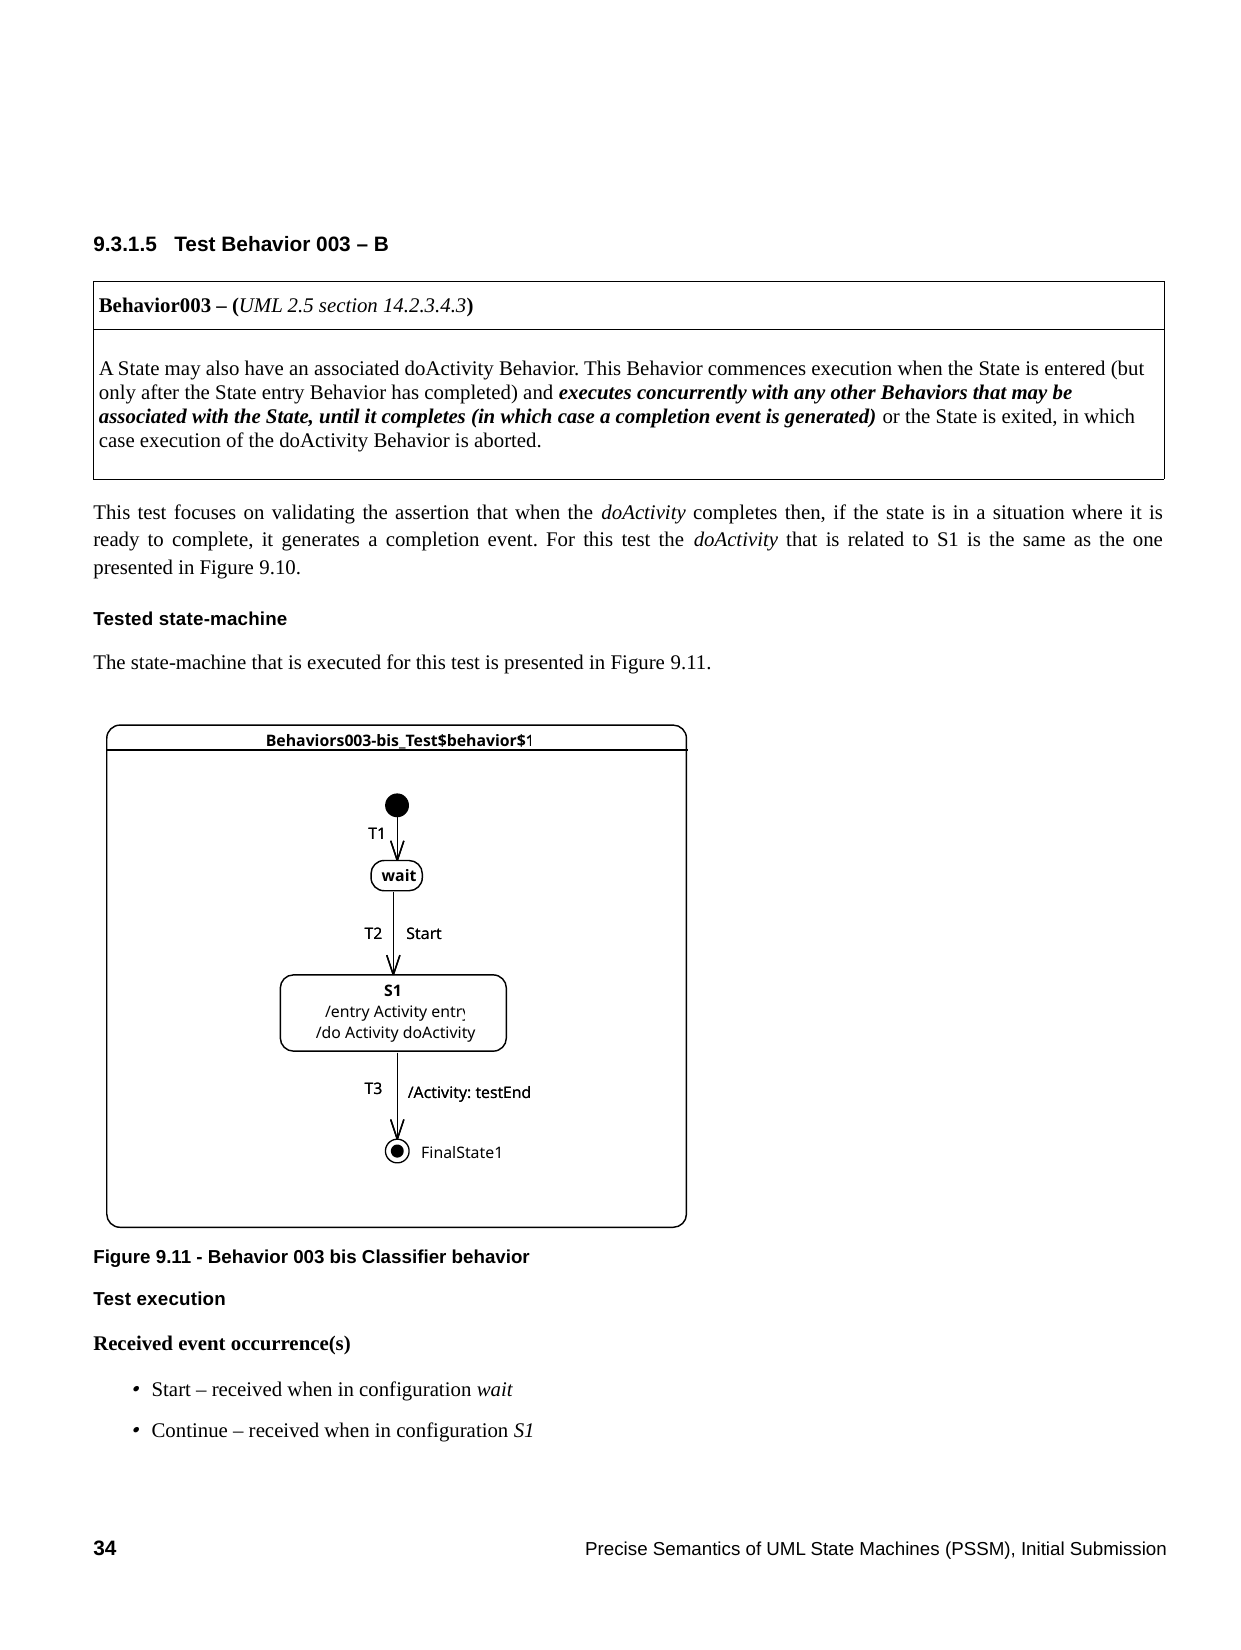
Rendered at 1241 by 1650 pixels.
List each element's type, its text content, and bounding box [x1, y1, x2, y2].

subtitle Test Behavior 003 – B [93, 231, 1164, 256]
text The state-machine that is executed for this test is presented in Figure 9.11. [93, 650, 1164, 674]
text Figure 9.11 - Behavior 003 bis Classifier behavior [93, 711, 702, 1267]
list Start – received when in configuration wait [131, 1376, 1164, 1401]
text This test focuses on validating the assertion that when the doActivity completes then, if the state is in a situation where it is ready to complete, it generates a completion event. For this test the doActivity that is related to S1 is the same as the one presented in Figure 9.10. [93, 500, 1164, 579]
text Received event occurrence(s) [93, 1331, 1164, 1355]
table_header Behavior003 – (UML 2.5 section 14.2.3.4.3) [94, 282, 1164, 329]
subtitle Test execution [93, 699, 1164, 1309]
subtitle Tested state-machine [93, 608, 1164, 629]
table_cell A State may also have an associated doActivity Behavior. This Behavior commences execution when the State is entered (but only after the State entry Behavior has completed) and executes concurrently with any other Behaviors that may be associated with the State, until it completes (in which case a completion event is generated) or the State is exited, in which case execution of the doActivity Behavior is aborted. [94, 330, 1164, 479]
list Continue – received when in configuration S1 [131, 1417, 1164, 1442]
